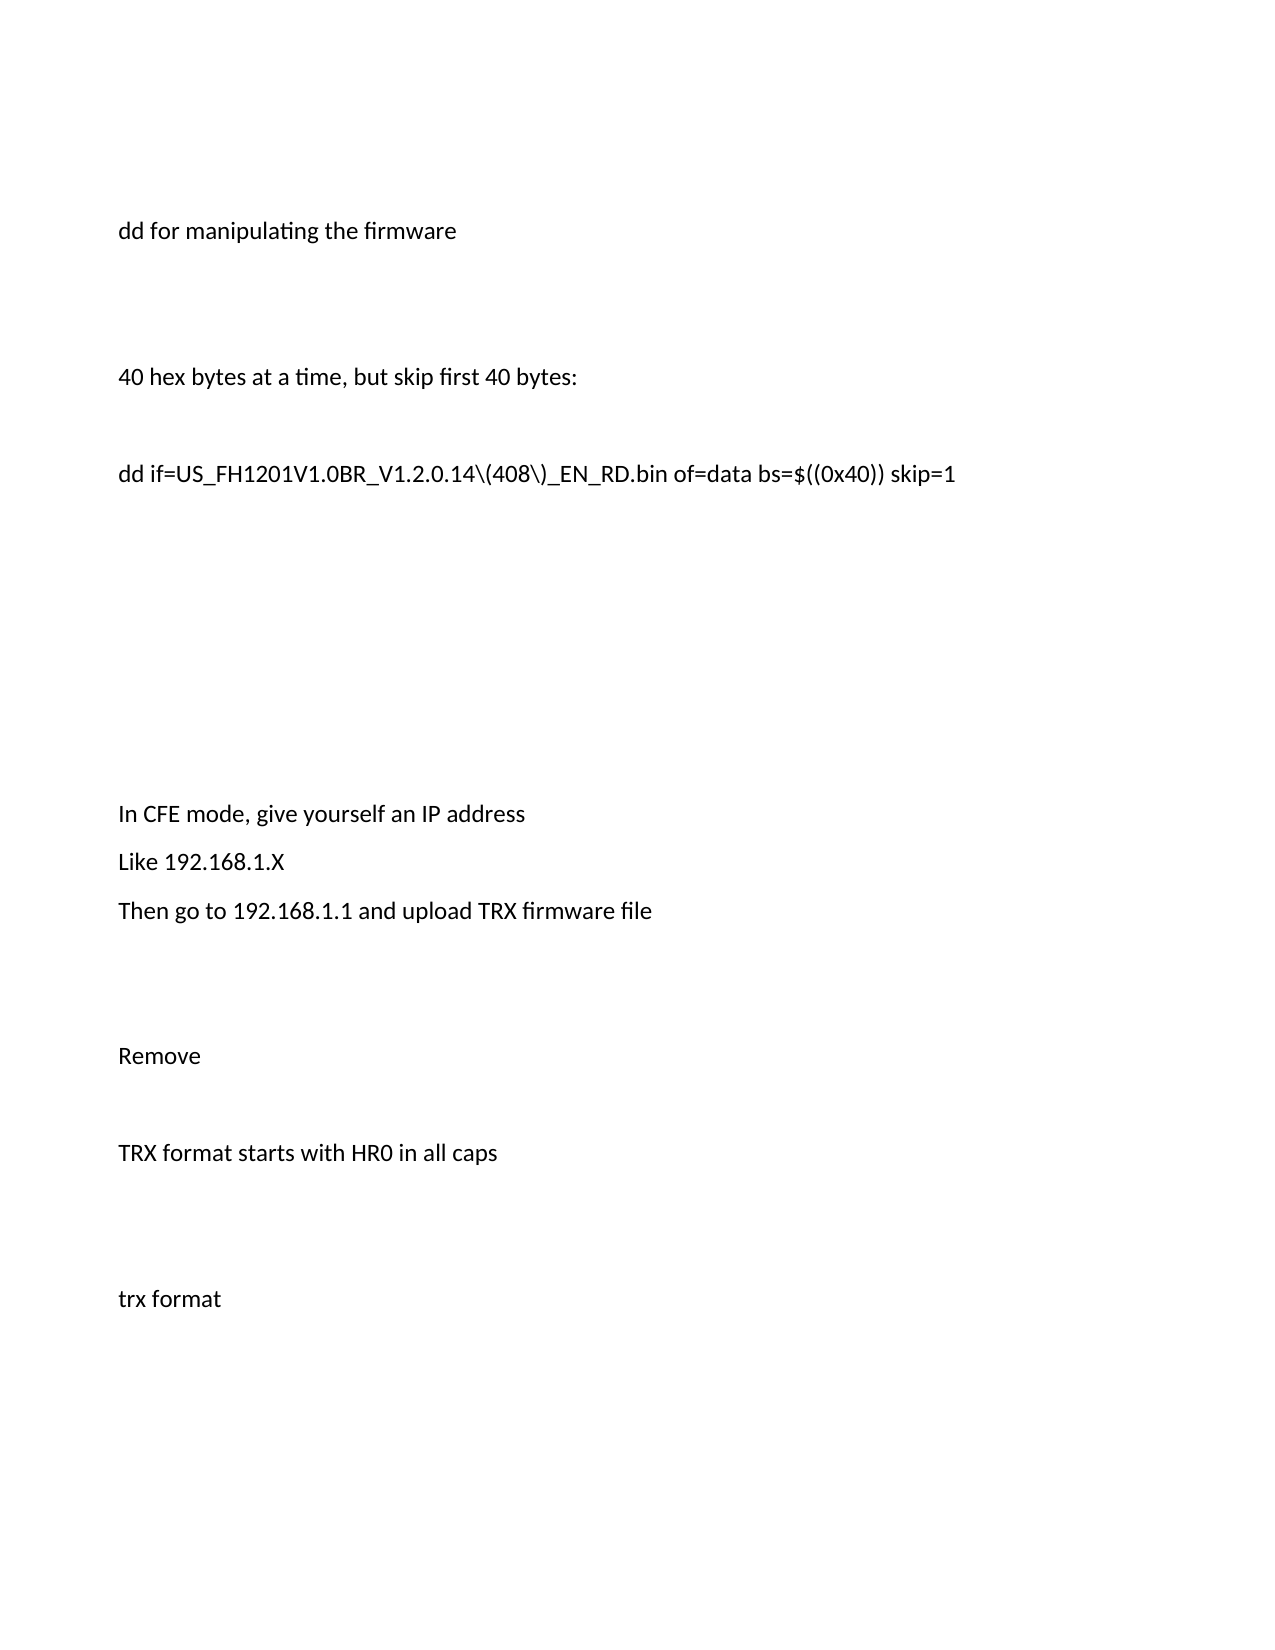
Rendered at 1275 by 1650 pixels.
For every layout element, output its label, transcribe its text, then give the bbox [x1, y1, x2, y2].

text 40 hex bytes at a time, but skip first 40 bytes: [118, 361, 1157, 391]
text dd for manipulating the firmware [118, 215, 1157, 246]
text Remove [118, 1040, 1157, 1071]
text trx format [118, 1283, 1157, 1314]
text TRX format starts with HR0 in all caps [118, 1137, 1157, 1168]
text In CFE mode, give yourself an IP address [118, 798, 1157, 828]
text Then go to 192.168.1.1 and upload TRX firmware file [118, 895, 1157, 925]
text Like 192.168.1.X [118, 846, 1157, 877]
text dd if=US_FH1201V1.0BR_V1.2.0.14\(408\)_EN_RD.bin of=data bs=$((0x40)) skip=1 [118, 458, 1157, 488]
